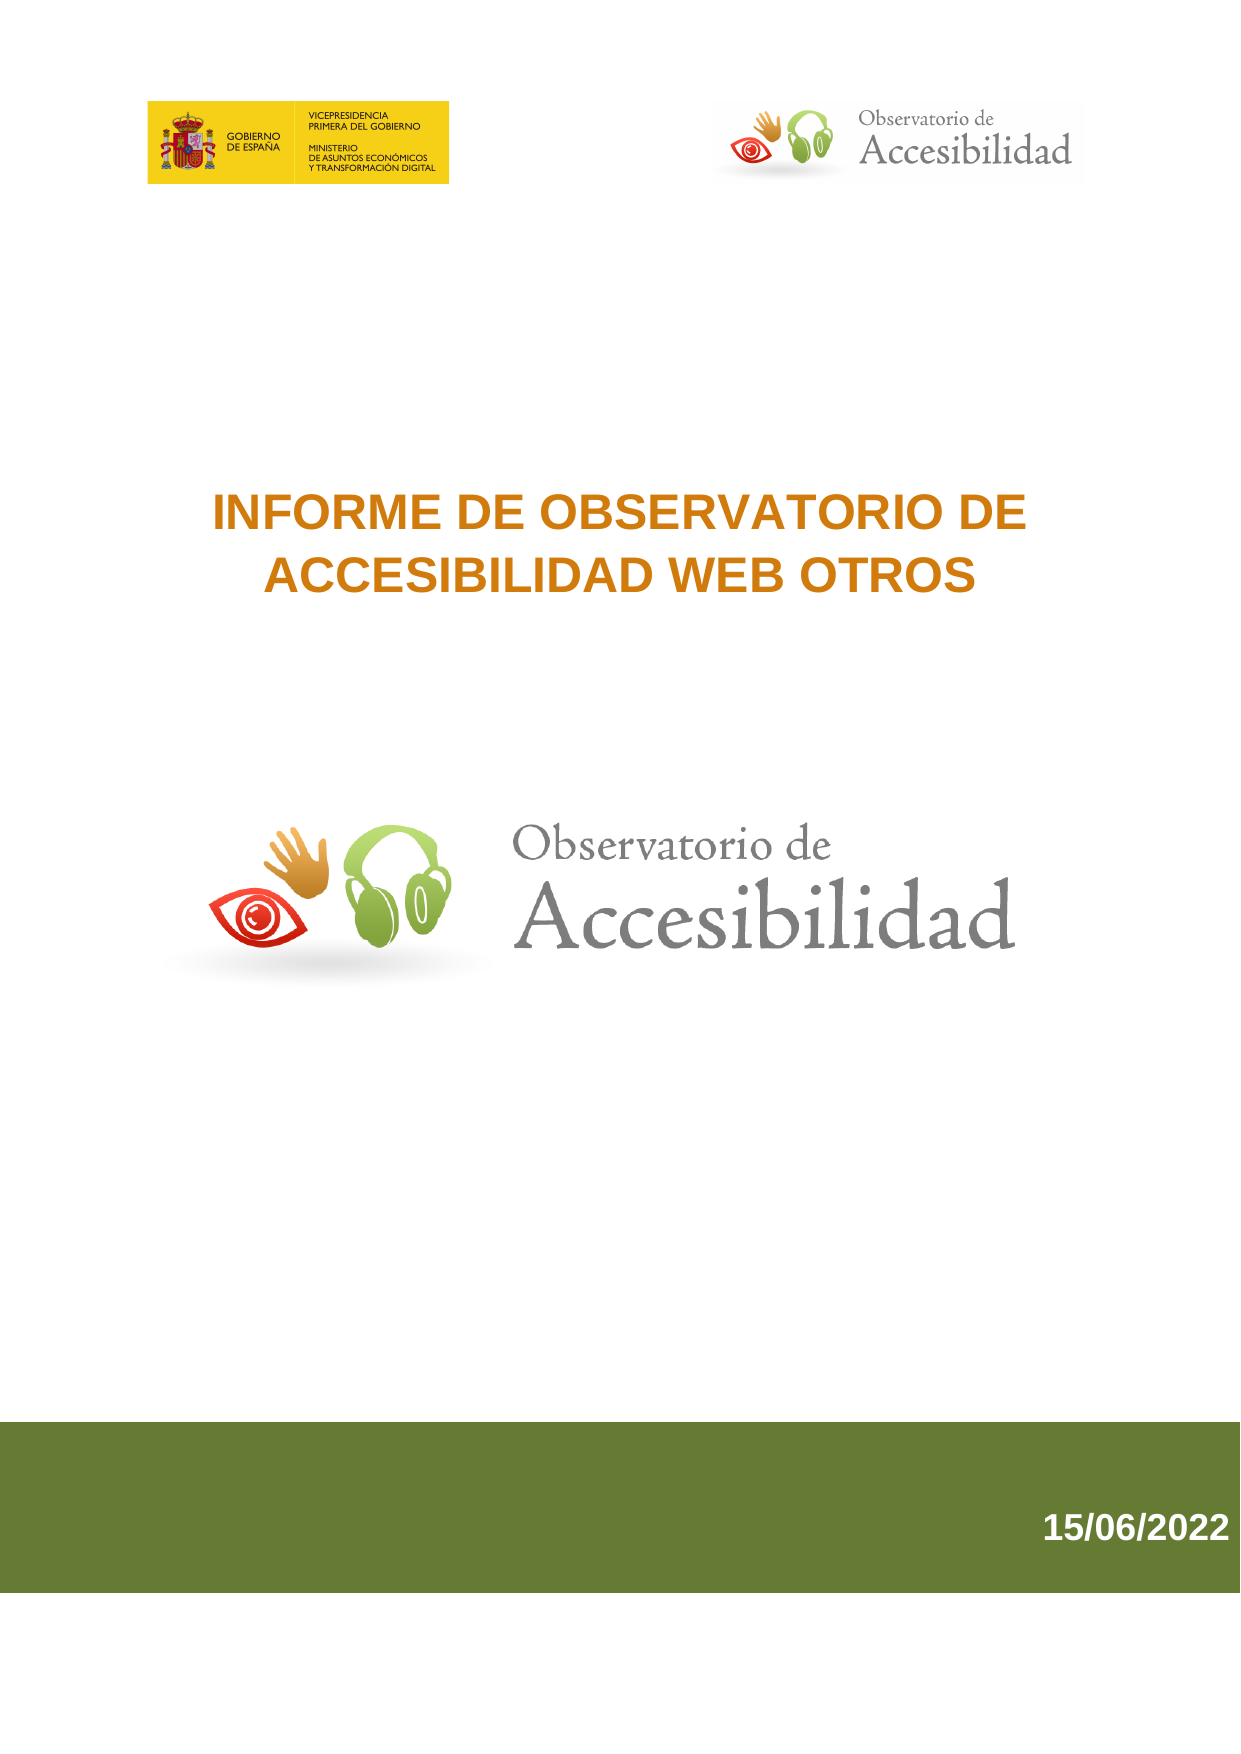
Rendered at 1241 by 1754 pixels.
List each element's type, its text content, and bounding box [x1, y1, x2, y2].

picture [147, 783, 1167, 1007]
picture [147, 101, 450, 184]
text 15/06/2022 [0, 1506, 1240, 1549]
text Informe de observatorio de accesibilidad web Otros [148, 482, 1092, 603]
picture [710, 101, 1086, 184]
